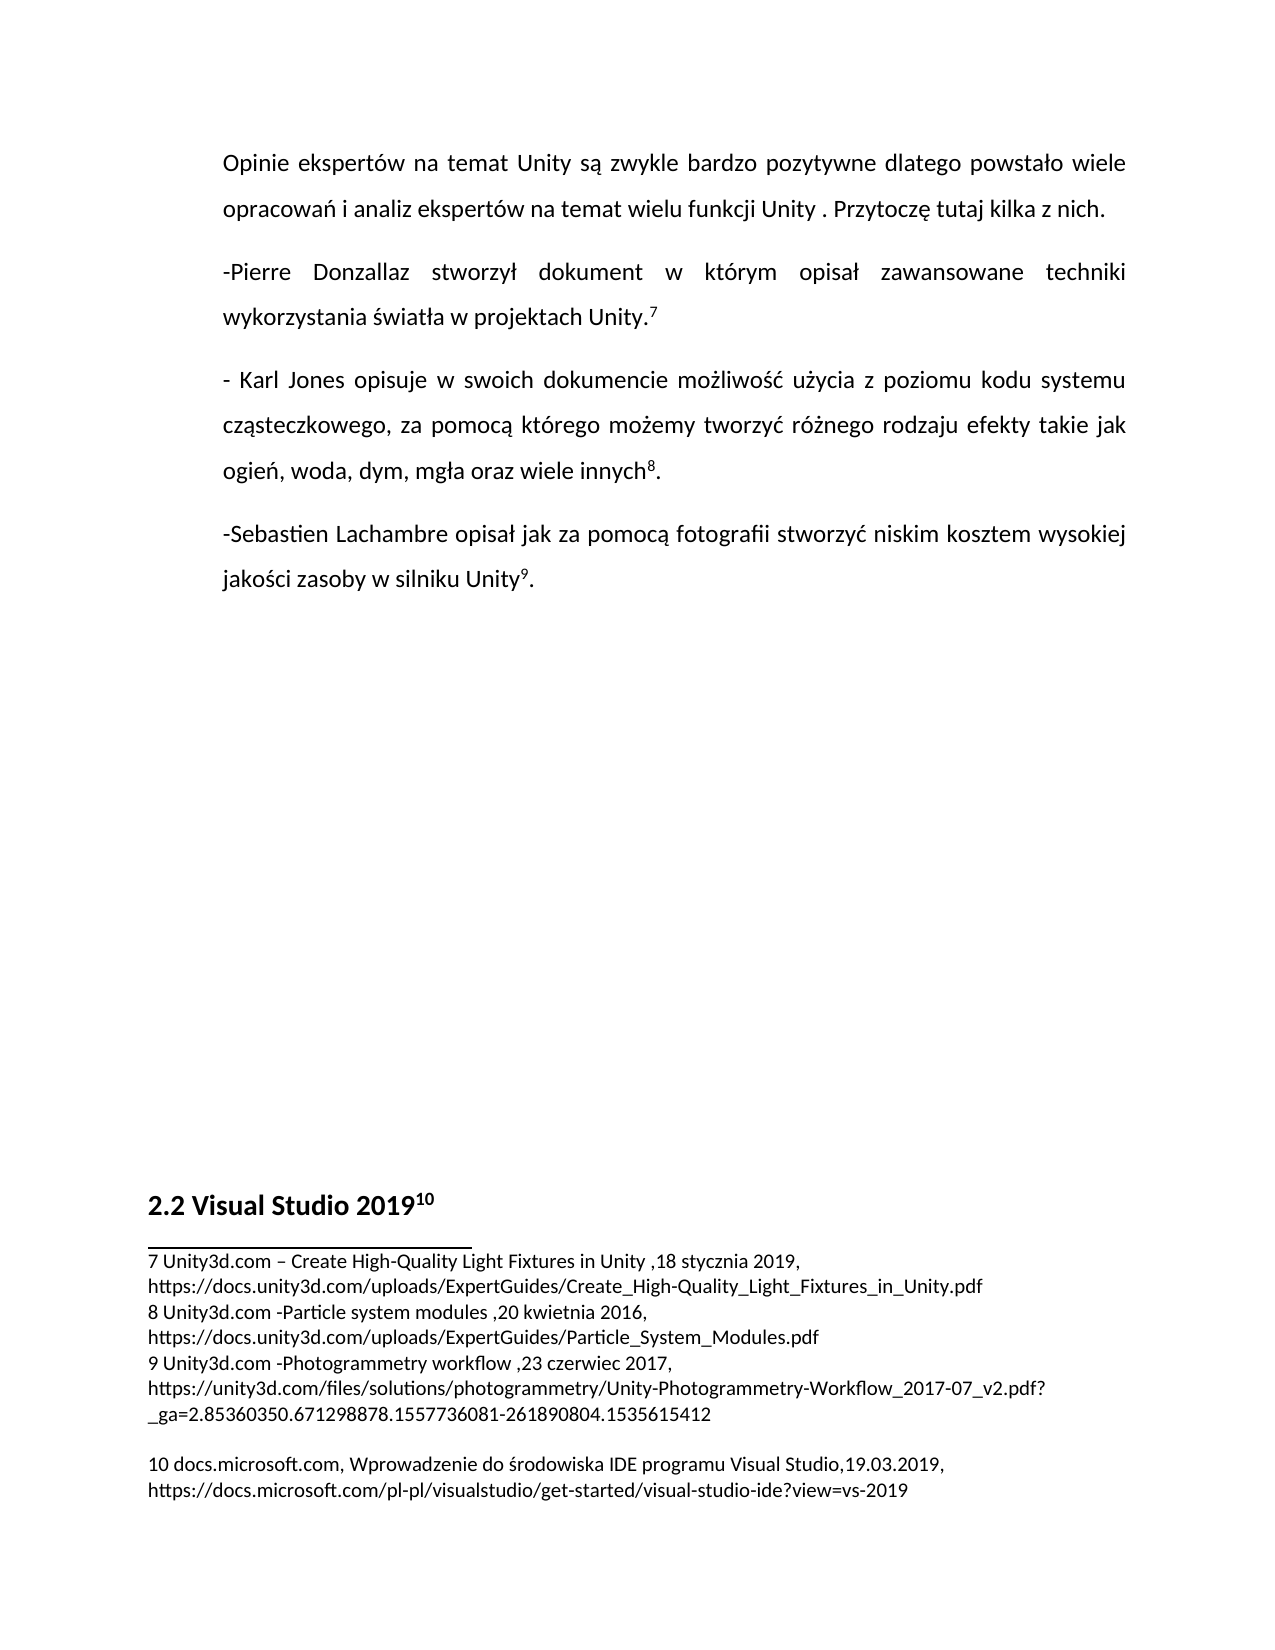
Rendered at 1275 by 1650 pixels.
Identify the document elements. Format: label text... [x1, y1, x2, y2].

text -Sebastien Lachambre opisał jak za pomocą fotografii stworzyć niskim kosztem wysokiej jakości zasoby w silniku Unity. [223, 518, 1127, 594]
text Unity3d.com -Particle system modules ,20 kwietnia 2016, https://docs.unity3d.com/uploads/ExpertGuides/Particle_System_Modules.pdf [148, 1299, 1127, 1350]
text 2.2 Visual Studio 2019 [148, 1187, 1127, 1223]
text -Pierre Donzallaz stworzył dokument w którym opisał zawansowane techniki wykorzystania światła w projektach Unity. [223, 256, 1127, 332]
text - Karl Jones opisuje w swoich dokumencie możliwość użycia z poziomu kodu systemu cząsteczkowego, za pomocą którego możemy tworzyć różnego rodzaju efekty takie jak ogień, woda, dym, mgła oraz wiele innych. [223, 364, 1127, 486]
text docs.microsoft.com, Wprowadzenie do środowiska IDE programu Visual Studio,19.03.2019, https://docs.microsoft.com/pl-pl/visualstudio/get-started/visual-studio-ide?view=vs-2019 [148, 1452, 1127, 1502]
text Unity3d.com – Create High-Quality Light Fixtures in Unity ,18 stycznia 2019, https://docs.unity3d.com/uploads/ExpertGuides/Create_High-Quality_Light_Fixtures_in_Unity.pdf [148, 1248, 1127, 1299]
text Opinie ekspertów na temat Unity są zwykle bardzo pozytywne dlatego powstało wiele opracowań i analiz ekspertów na temat wielu funkcji Unity . Przytoczę tutaj kilka z nich. [223, 148, 1127, 224]
text Unity3d.com -Photogrammetry workflow ,23 czerwiec 2017, https://unity3d.com/files/solutions/photogrammetry/Unity-Photogrammetry-Workflow_2017-07_v2.pdf?_ga=2.85360350.671298878.1557736081-261890804.1535615412 [148, 1350, 1127, 1426]
